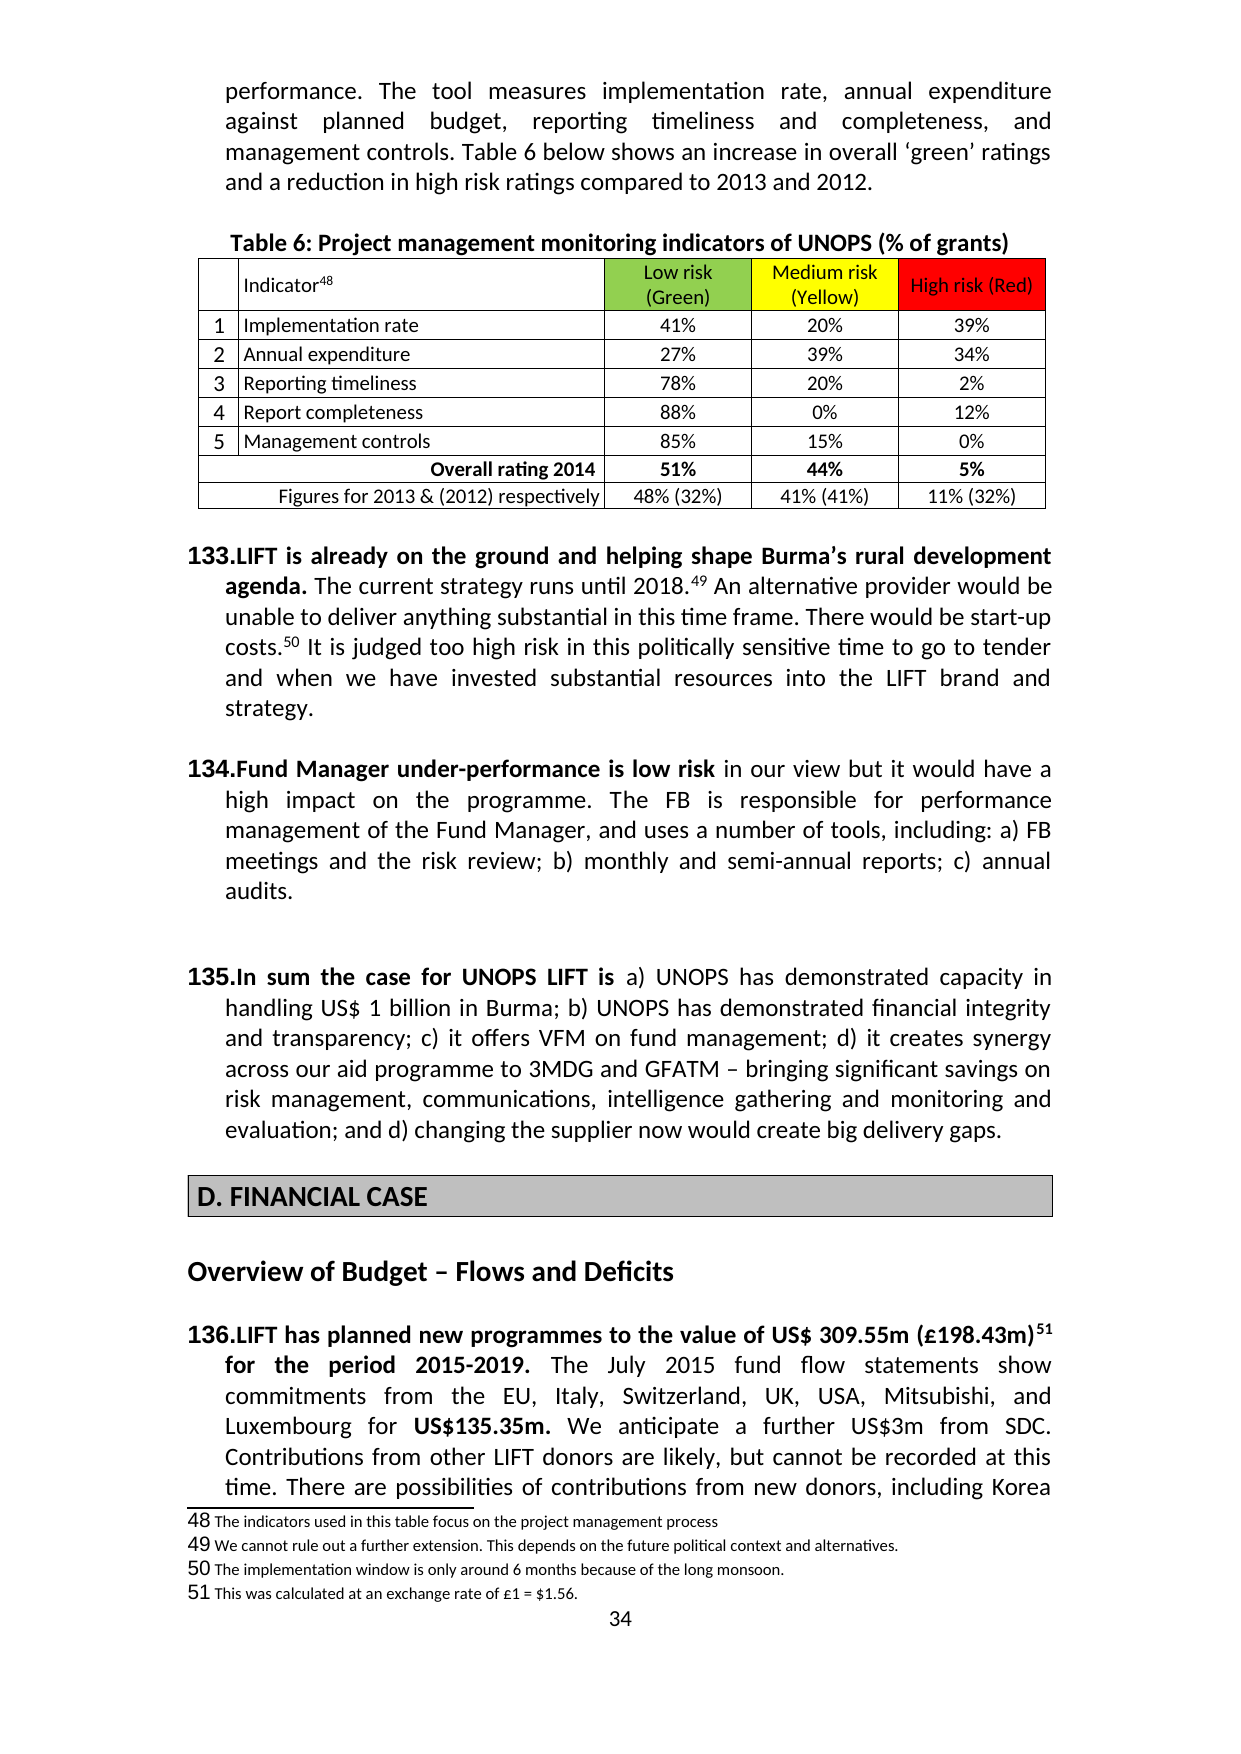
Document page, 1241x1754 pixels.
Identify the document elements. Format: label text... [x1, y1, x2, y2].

table_cell Implementation rate [239, 311, 604, 339]
table_cell 20% [752, 311, 898, 339]
table_cell 85% [605, 427, 751, 455]
list The implementation window is only around 6 months because of the long monsoon. [187, 1556, 1053, 1580]
table_cell Management controls [239, 427, 604, 455]
table_cell 78% [605, 369, 751, 397]
table_cell 0% [899, 427, 1045, 455]
table_cell 1 [199, 311, 238, 339]
table_cell 3 [199, 369, 238, 397]
table_cell 27% [605, 340, 751, 368]
table_cell 0% [752, 398, 898, 426]
text Overview of Budget – Flows and Deficits [187, 1253, 1053, 1288]
table_header Medium risk (Yellow) [752, 259, 898, 310]
list LIFT is already on the ground and helping shape Burma’s rural development agenda. The current strategy runs until 2018. An alternative provider would be unable to deliver anything substantial in this time frame. There would be start-up costs. It is judged too high risk in this politically sensitive time to go to tender and when we have invested substantial resources into the LIFT brand and strategy. [187, 540, 1053, 723]
table_cell Annual expenditure [239, 340, 604, 368]
table_cell 44% [752, 456, 898, 482]
table_cell 11% (32%) [899, 483, 1045, 508]
table_cell 51% [605, 456, 751, 482]
table_cell 12% [899, 398, 1045, 426]
table_cell Figures for 2013 & (2012) respectively [199, 483, 604, 508]
table_cell 5 [199, 427, 238, 455]
table_cell Report completeness [239, 398, 604, 426]
table_cell 4 [199, 398, 238, 426]
table_cell 41% (41%) [752, 483, 898, 508]
list In sum the case for UNOPS LIFT is a) UNOPS has demonstrated capacity in handling US$ 1 billion in Burma; b) UNOPS has demonstrated financial integrity and transparency; c) it offers VFM on fund management; d) it creates synergy across our aid programme to 3MDG and GFATM – bringing significant savings on risk management, communications, intelligence gathering and monitoring and evaluation; and d) changing the supplier now would create big delivery gaps. [187, 962, 1053, 1145]
table_cell 88% [605, 398, 751, 426]
table_header Indicator [239, 259, 604, 310]
table_header Low risk (Green) [605, 259, 751, 310]
list LIFT has planned new programmes to the value of US$ 309.55m (£198.43m) for the period 2015-2019. The July 2015 fund flow statements show commitments from the EU, Italy, Switzerland, UK, USA, Mitsubishi, and Luxembourg for US$135.35m. We anticipate a further US$3m from SDC. Contributions from other LIFT donors are likely, but cannot be recorded at this time. There are possibilities of contributions from new donors, including Korea [187, 1319, 1053, 1502]
table_cell Reporting timeliness [239, 369, 604, 397]
table_cell 5% [899, 456, 1045, 482]
table_cell 48% (32%) [605, 483, 751, 508]
table_header [199, 259, 238, 310]
list We cannot rule out a further extension. This depends on the future political context and alternatives. [187, 1532, 1053, 1556]
list Fund Manager under-performance is low risk in our view but it would have a high impact on the programme. The FB is responsible for performance management of the Fund Manager, and uses a number of tools, including: a) FB meetings and the risk review; b) monthly and semi-annual reports; c) annual audits. [187, 753, 1053, 906]
table_header High risk (Red) [899, 259, 1045, 310]
list performance. The tool measures implementation rate, annual expenditure against planned budget, reporting timeliness and completeness, and management controls. Table 6 below shows an increase in overall ‘green’ ratings and a reduction in high risk ratings compared to 2013 and 2012. [187, 75, 1053, 197]
table_cell 39% [752, 340, 898, 368]
table_cell 39% [899, 311, 1045, 339]
table_cell 15% [752, 427, 898, 455]
table_cell 2 [199, 340, 238, 368]
text Table 6: Project management monitoring indicators of UNOPS (% of grants) [187, 228, 1053, 258]
table_cell 20% [752, 369, 898, 397]
list This was calculated at an exchange rate of £1 = $1.56. [187, 1580, 1053, 1604]
table_cell Overall rating 2014 [199, 456, 604, 482]
table_cell 2% [899, 369, 1045, 397]
text D. FINANCIAL CASE [189, 1176, 1052, 1216]
table_cell 34% [899, 340, 1045, 368]
table_cell 41% [605, 311, 751, 339]
